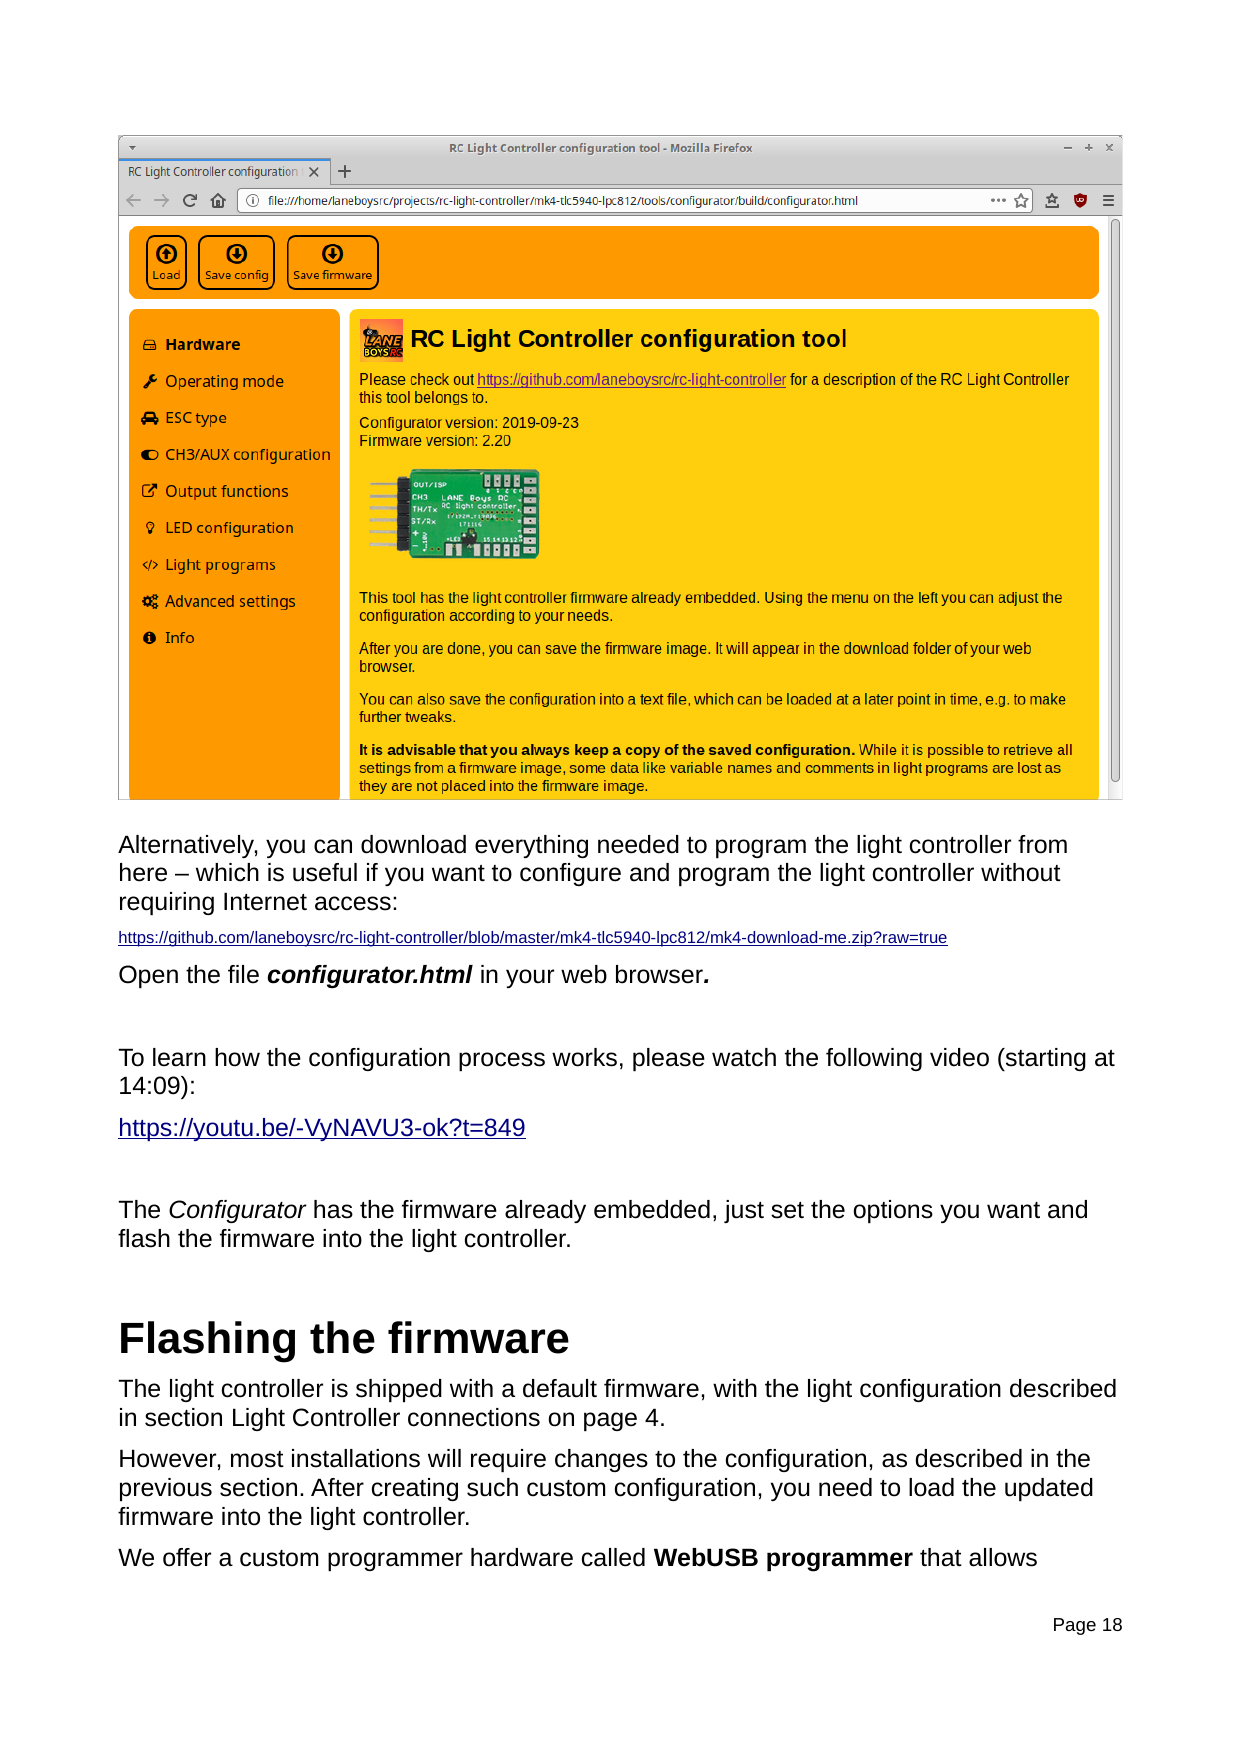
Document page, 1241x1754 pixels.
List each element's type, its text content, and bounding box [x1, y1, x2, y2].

text However, most installations will require changes to the configuration, as described in the previous section. After creating such custom configuration, you need to load the updated firmware into the light controller. [118, 1444, 1122, 1531]
text To learn how the configuration process works, please watch the following video (starting at 14:09): [118, 1042, 1122, 1100]
text We offer a custom programmer hardware called WebUSB programmer that allows [118, 1543, 1122, 1572]
text https://youtu.be/-VyNAVU3-ok?t=849 [118, 1112, 1122, 1141]
text The Configurator has the firmware already embedded, just set the options you want and flash the firmware into the light controller. [118, 1195, 1122, 1252]
subtitle Flashing the firmware [118, 1312, 1122, 1363]
text https://github.com/laneboysrc/rc-light-controller/blob/master/mk4-tlc5940-lpc812/mk4-download-me.zip?raw=true [118, 928, 1122, 947]
text The light controller is shipped with a default firmware, with the light configuration described in section Light Controller connections on page 4. [118, 1374, 1122, 1432]
text Alternatively, you can download everything needed to program the light controller from here – which is useful if you want to configure and program the light controller without requiring Internet access: [118, 829, 1122, 916]
picture [118, 135, 1123, 800]
text Open the file configurator.html in your web browser. [118, 960, 1122, 989]
